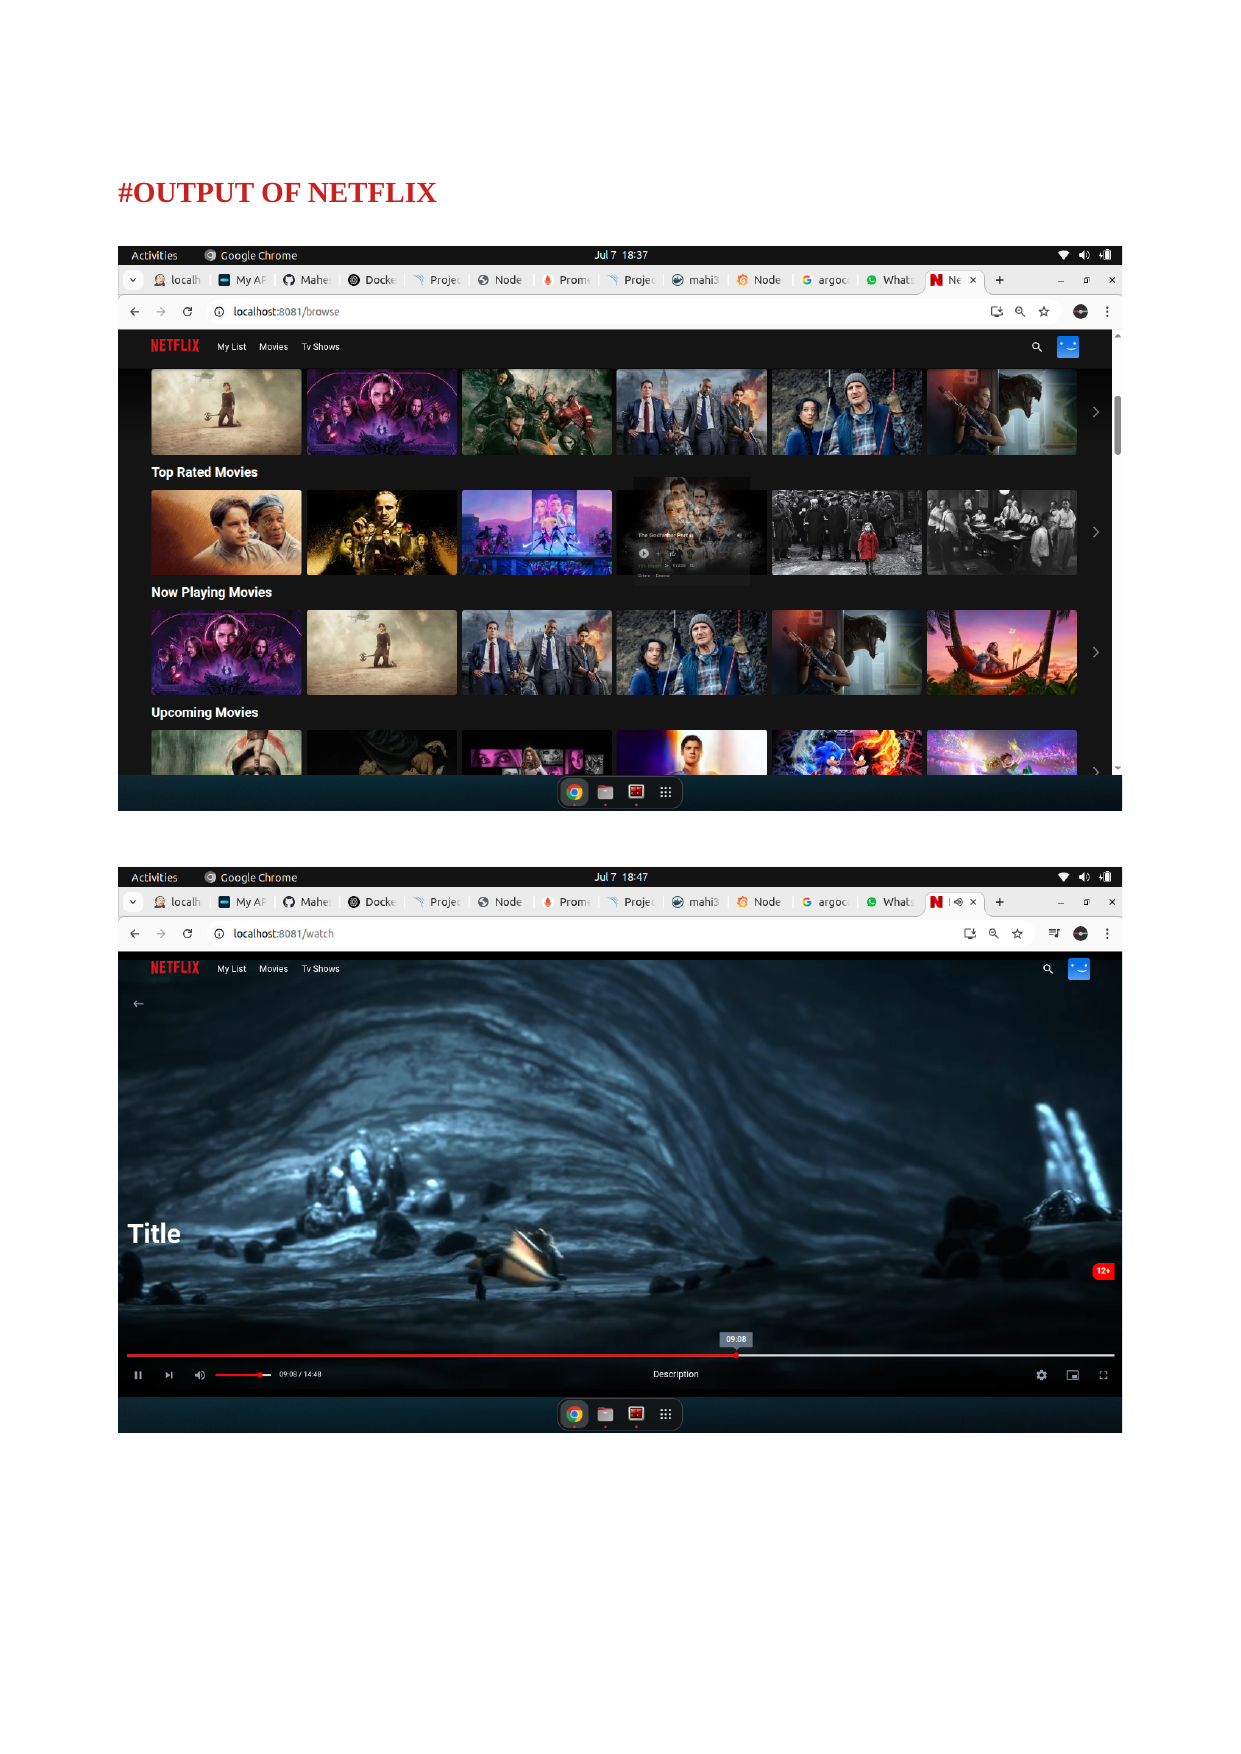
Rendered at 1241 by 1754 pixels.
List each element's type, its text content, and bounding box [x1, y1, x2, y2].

picture [118, 867, 1123, 1433]
picture [118, 246, 1123, 811]
text #OUTPUT OF NETFLIX [118, 176, 1122, 209]
